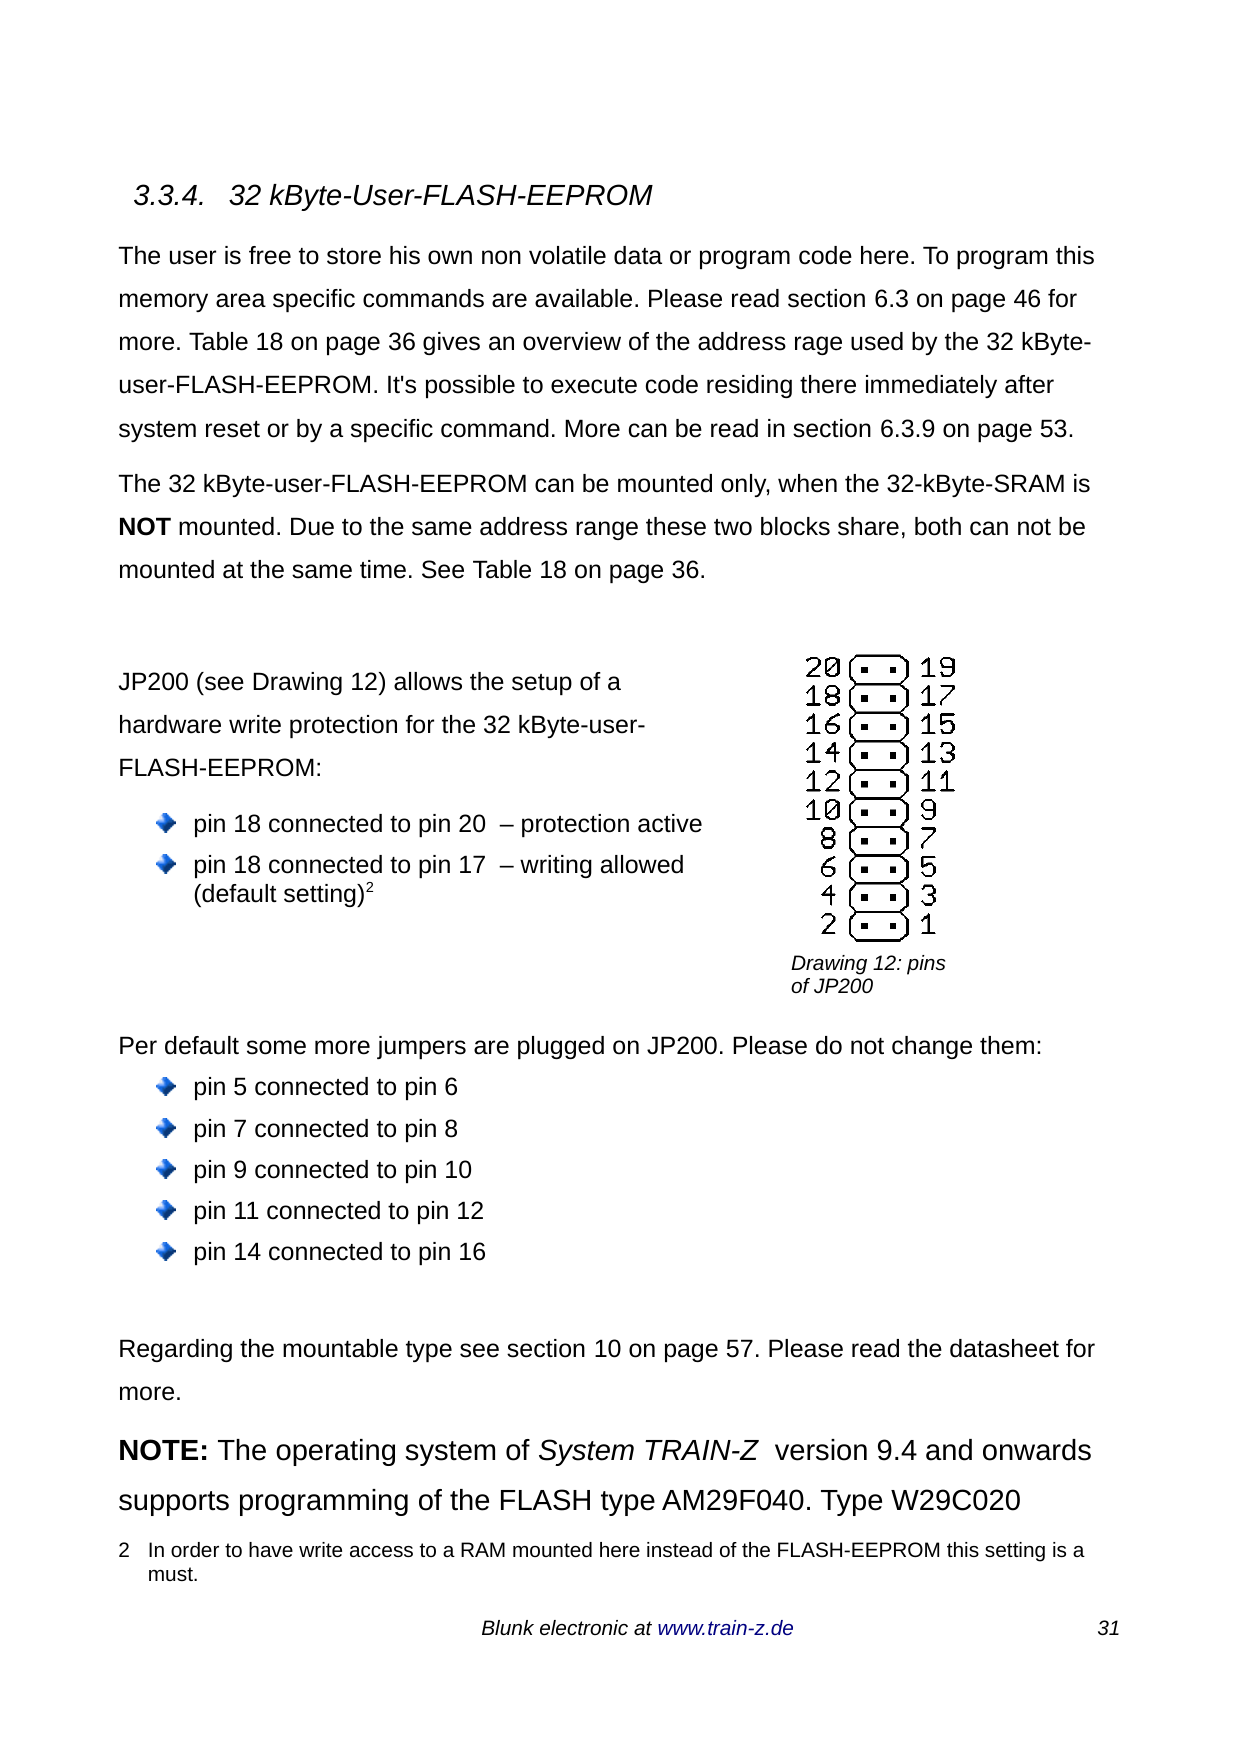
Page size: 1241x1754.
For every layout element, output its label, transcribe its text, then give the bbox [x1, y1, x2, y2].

text The user is free to store his own non volatile data or program code here. To program this memory area specific commands are available. Please read section 6.3 on page 47 for more. Table 18 on page 37 gives an overview of the address rage used by the 32 kByte-user-FLASH-EEPROM. It's possible to execute code residing there immediately after system reset or by a specific command. More can be read in section 6.3.9 on page 55. [118, 241, 1122, 442]
picture [156, 1077, 176, 1096]
text NOTE: The operating system of System TRAIN-Z version 9.4 and onwards supports programming of the FLASH type AM29F040. Type W29C020 [118, 1433, 1122, 1517]
text The 32 kByte-user-FLASH-EEPROM can be mounted only, when the 32-kByte-SRAM is NOT mounted. Due to the same address range these two blocks share, both can not be mounted at the same time. See Table 18 on page 37. [791, 616, 968, 641]
list [969, 850, 1122, 907]
text Drawing 12: pins of JP200 [791, 951, 968, 998]
picture [156, 1159, 176, 1179]
text The 32 kByte-user-FLASH-EEPROM can be mounted only, when the 32-kByte-SRAM is NOT mounted. Due to the same address range these two blocks share, both can not be mounted at the same time. See Table 18 on page 37. [118, 469, 1122, 584]
list pin 9 connected to pin 10 [156, 1155, 1122, 1183]
list In order to have write access to a RAM mounted here instead of the FLASH-EEPROM this setting is a must. [118, 1538, 1122, 1586]
picture [156, 1242, 176, 1261]
list [969, 808, 1122, 837]
text [969, 667, 1122, 782]
picture [156, 1200, 176, 1220]
text Regarding the mountable type see section 10 on page 59. Please read the datasheet for more. [118, 1334, 1122, 1406]
text The 32 kByte-user-FLASH-EEPROM can be mounted only, when the 32-kByte-SRAM is NOT mounted. Due to the same address range these two blocks share, both can not be mounted at the same time. See Table 18 on page 37. [791, 998, 968, 1022]
picture [156, 813, 176, 833]
list pin 7 connected to pin 8 [156, 1113, 1122, 1142]
text Per default some more jumpers are plugged on JP200. Please do not change them: [118, 1031, 1122, 1060]
subtitle 32 kByte-User-FLASH-EEPROM [133, 178, 1122, 212]
list pin 18 connected to pin 17 – writing allowed (default setting) [156, 850, 791, 907]
list pin 5 connected to pin 6 [156, 1072, 1122, 1101]
picture [791, 641, 969, 951]
text JP200 (see Drawing 12) allows the setup of a hardware write protection for the 32 kByte-user-FLASH-EEPROM: [118, 667, 791, 782]
list pin 11 connected to pin 12 [156, 1196, 1122, 1225]
list pin 14 connected to pin 16 [156, 1237, 1122, 1266]
picture [156, 1118, 176, 1138]
list pin 18 connected to pin 20 – protection active [156, 808, 791, 837]
picture [156, 854, 176, 874]
